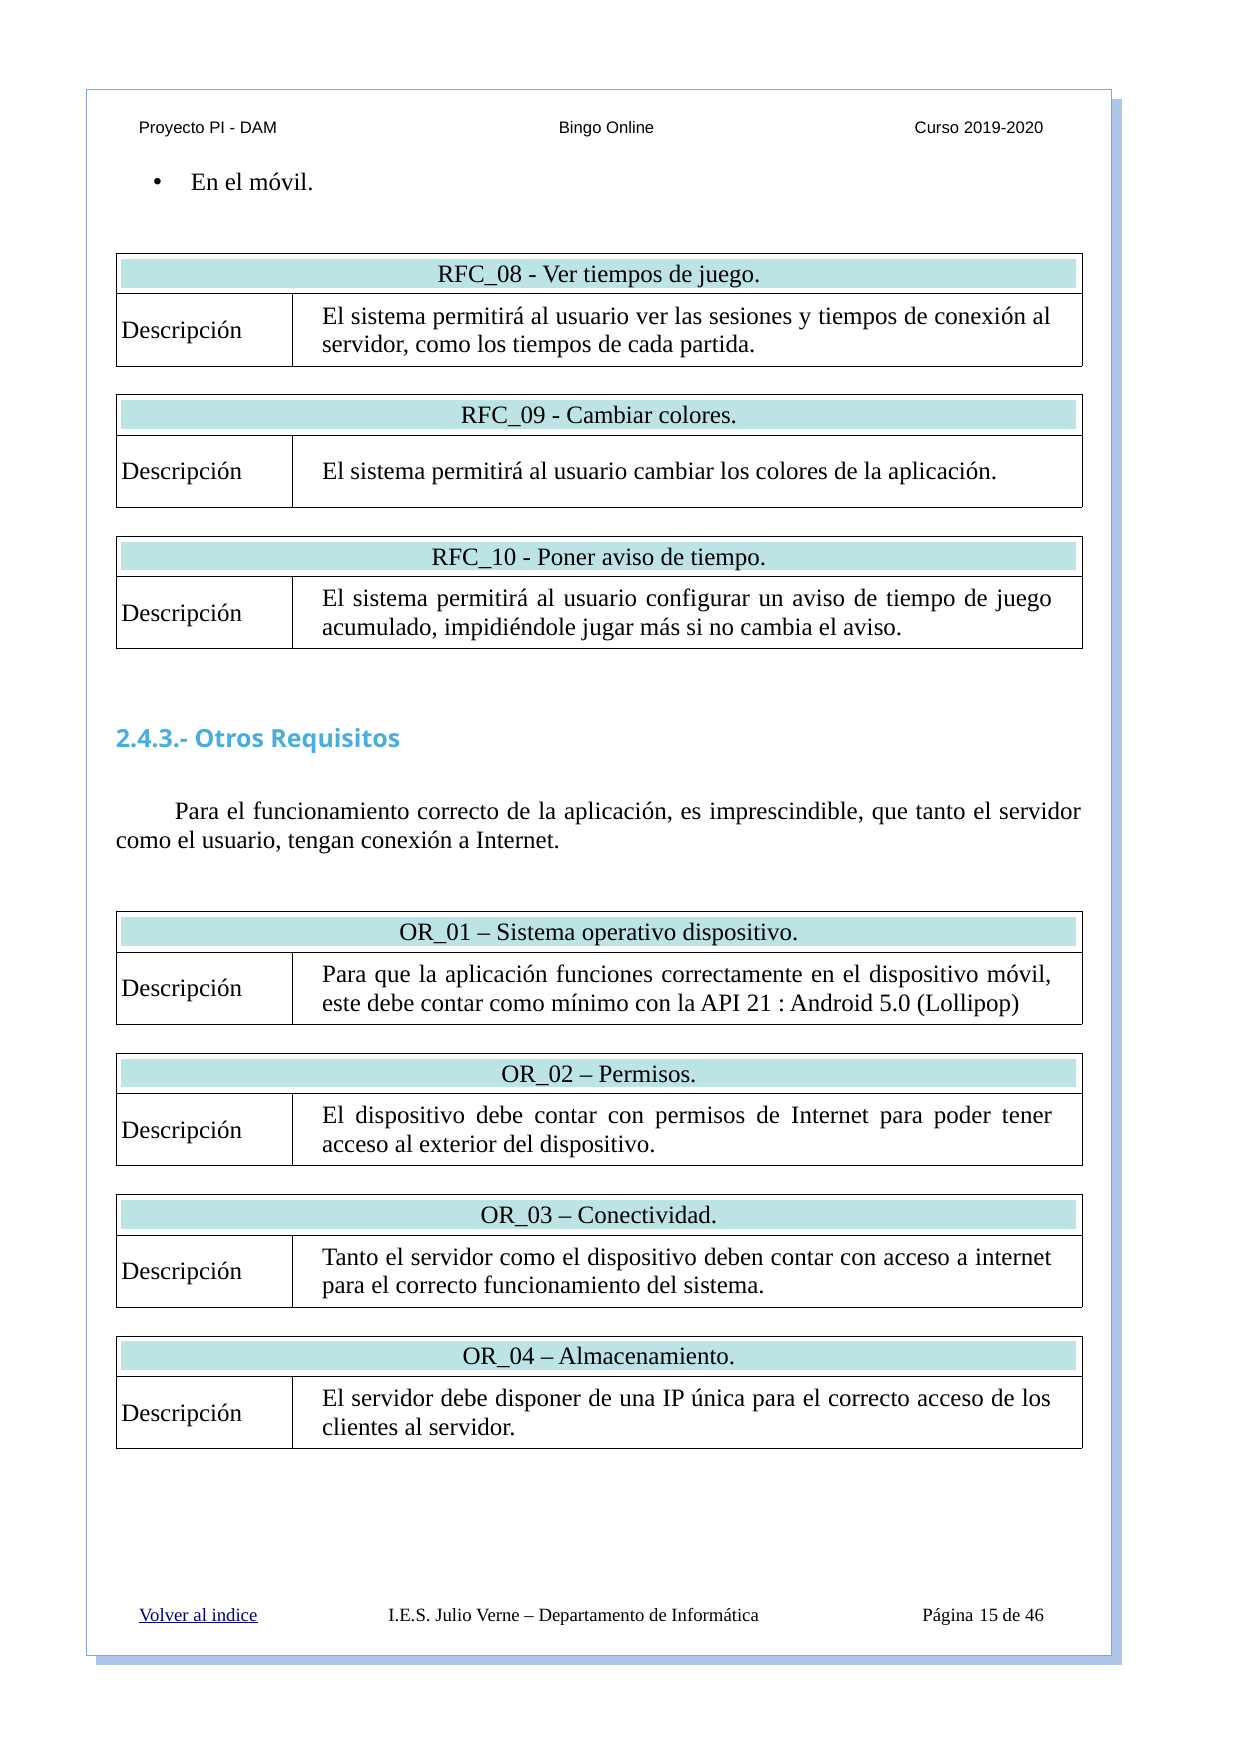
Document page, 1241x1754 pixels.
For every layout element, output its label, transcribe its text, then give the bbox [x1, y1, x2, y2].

table_cell Descripción [117, 953, 292, 1024]
table_cell El sistema permitirá al usuario cambiar los colores de la aplicación. [293, 436, 1082, 507]
table_cell El sistema permitirá al usuario ver las sesiones y tiempos de conexión al servidor, como los tiempos de cada partida. [293, 294, 1082, 366]
table_cell El dispositivo debe contar con permisos de Internet para poder tener acceso al exterior del dispositivo. [293, 1094, 1082, 1165]
table_cell Tanto el servidor como el dispositivo deben contar con acceso a internet para el correcto funcionamiento del sistema. [293, 1236, 1082, 1307]
table_cell Descripción [117, 1236, 292, 1307]
table_header OR_02 – Permisos. [117, 1054, 1082, 1093]
table_header RFC_09 - Cambiar colores. [117, 395, 1082, 435]
table_cell Descripción [117, 436, 292, 507]
table_header OR_03 – Conectividad. [117, 1195, 1082, 1234]
list En el móvil. [153, 167, 1082, 196]
table_header RFC_10 - Poner aviso de tiempo. [117, 537, 1082, 576]
table_header OR_01 – Sistema operativo dispositivo. [117, 912, 1082, 952]
table_cell El sistema permitirá al usuario configurar un aviso de tiempo de juego acumulado, impidiéndole jugar más si no cambia el aviso. [293, 577, 1082, 648]
table_cell El servidor debe disponer de una IP única para el correcto acceso de los clientes al servidor. [293, 1377, 1082, 1448]
table_header OR_04 – Almacenamiento. [117, 1337, 1082, 1376]
table_cell Descripción [117, 577, 292, 648]
table_cell Descripción [117, 1094, 292, 1165]
table_header RFC_08 - Ver tiempos de juego. [117, 254, 1082, 293]
table_cell Descripción [117, 294, 292, 366]
text Para el funcionamiento correcto de la aplicación, es imprescindible, que tanto el servidor como el usuario, tengan conexión a Internet. [116, 796, 1082, 854]
table_cell Descripción [117, 1377, 292, 1448]
subtitle 2.4.3.- Otros Requisitos [116, 720, 1082, 755]
table_cell Para que la aplicación funciones correctamente en el dispositivo móvil, este debe contar como mínimo con la API 21 : Android 5.0 (Lollipop) [293, 953, 1082, 1024]
